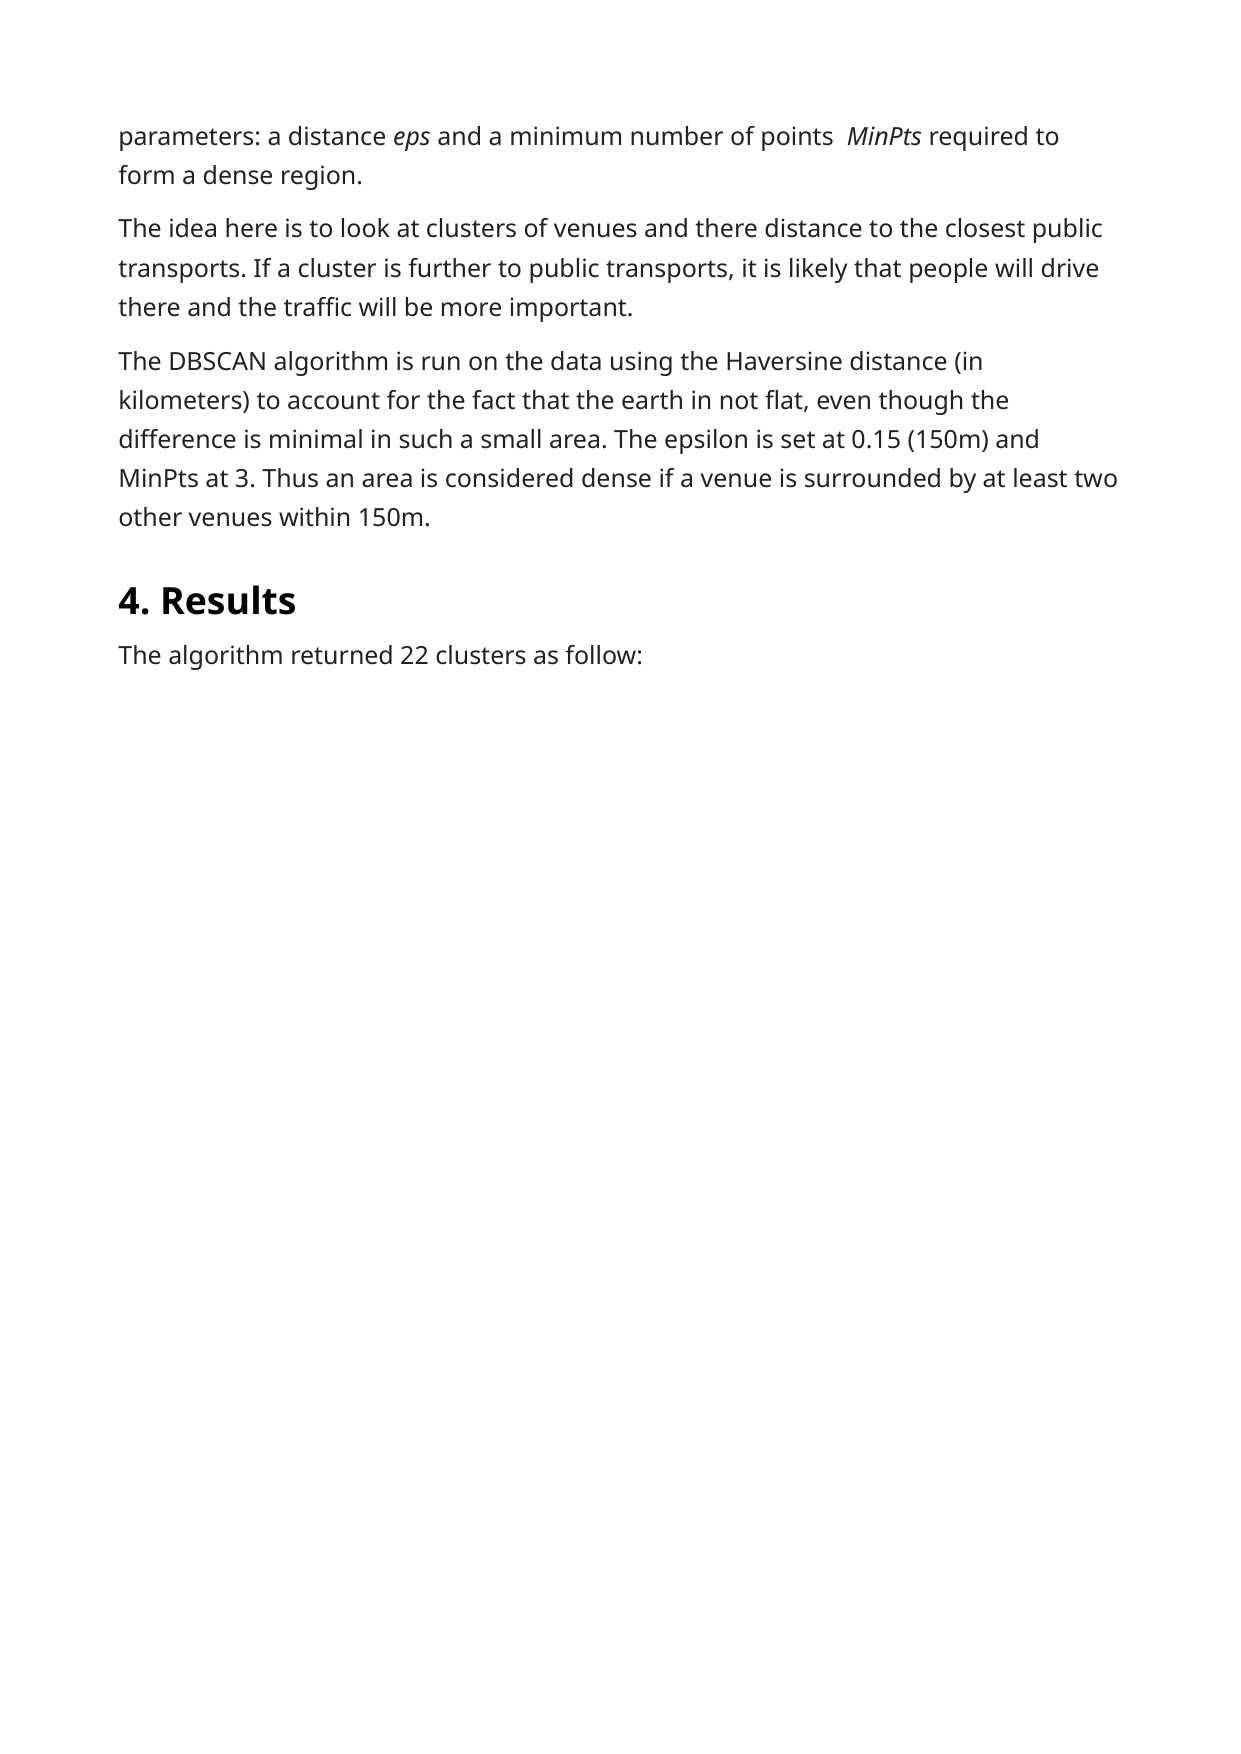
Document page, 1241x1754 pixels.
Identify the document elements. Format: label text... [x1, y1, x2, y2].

text The DBSCAN algorithm is run on the data using the Haversine distance (in kilometers) to account for the fact that the earth in not flat, even though the difference is minimal in such a small area. The epsilon is set at 0.15 (150m) and MinPts at 3. Thus an area is considered dense if a venue is surrounded by at least two other venues within 150m. [118, 343, 1122, 534]
text The idea here is to look at clusters of venues and there distance to the closest public transports. If a cluster is further to public transports, it is likely that people will drive there and the traffic will be more important. [118, 211, 1122, 323]
subtitle 4. Results [118, 574, 1122, 625]
text parameters: a distance eps and a minimum number of points MinPts required to form a dense region. [118, 118, 1122, 191]
text The algorithm returned 22 clusters as follow: [118, 638, 1122, 672]
